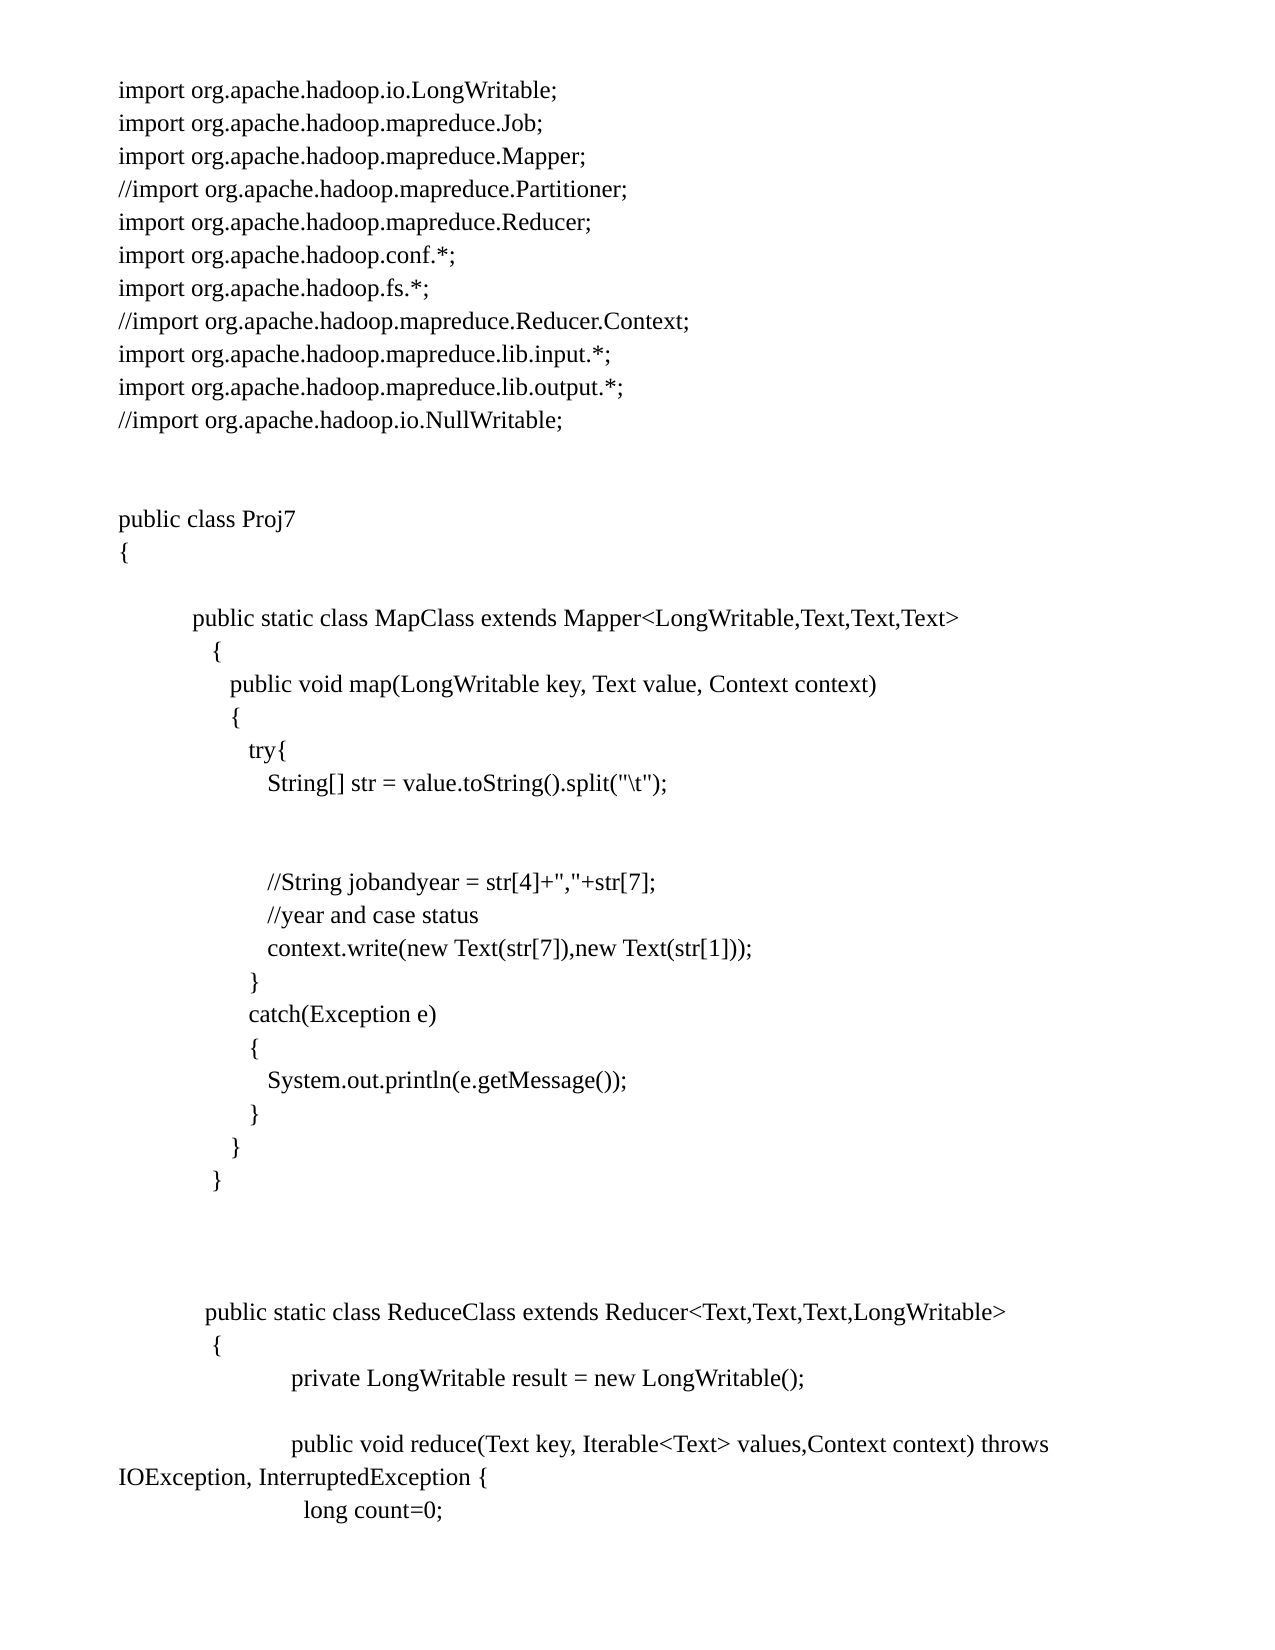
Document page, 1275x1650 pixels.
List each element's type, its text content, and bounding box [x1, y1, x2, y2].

text String[] str = value.toString().split("\t"); [118, 768, 1157, 797]
text import org.apache.hadoop.mapreduce.Mapper; [118, 141, 1157, 170]
text public static class MapClass extends Mapper<LongWritable,Text,Text,Text> [118, 603, 1157, 632]
text import org.apache.hadoop.conf.*; [118, 240, 1157, 269]
text { [118, 636, 1157, 665]
text } [118, 1165, 1157, 1193]
text //import org.apache.hadoop.mapreduce.Partitioner; [118, 174, 1157, 203]
text { [118, 537, 1157, 566]
text import org.apache.hadoop.mapreduce.Reducer; [118, 207, 1157, 236]
text //import org.apache.hadoop.mapreduce.Reducer.Context; [118, 306, 1157, 335]
text { [118, 702, 1157, 731]
text import org.apache.hadoop.fs.*; [118, 273, 1157, 302]
text public class Proj7 [118, 504, 1157, 533]
text //year and case status [118, 901, 1157, 929]
text import org.apache.hadoop.mapreduce.Job; [118, 108, 1157, 137]
text public void map(LongWritable key, Text value, Context context) [118, 669, 1157, 698]
text } [118, 967, 1157, 995]
text try{ [118, 735, 1157, 764]
text private LongWritable result = new LongWritable(); [118, 1363, 1157, 1392]
text System.out.println(e.getMessage()); [118, 1066, 1157, 1094]
text { [118, 1033, 1157, 1061]
text catch(Exception e) [118, 999, 1157, 1028]
text public static class ReduceClass extends Reducer<Text,Text,Text,LongWritable> [118, 1297, 1157, 1326]
text long count=0; [118, 1495, 1157, 1524]
text //import org.apache.hadoop.io.NullWritable; [118, 405, 1157, 434]
text //String jobandyear = str[4]+","+str[7]; [118, 867, 1157, 896]
text import org.apache.hadoop.mapreduce.lib.output.*; [118, 372, 1157, 401]
text { [118, 1330, 1157, 1358]
text } [118, 1099, 1157, 1127]
text import org.apache.hadoop.io.LongWritable; [118, 75, 1157, 104]
text public void reduce(Text key, Iterable<Text> values,Context context) throws IOException, InterruptedException { [118, 1429, 1157, 1491]
text import org.apache.hadoop.mapreduce.lib.input.*; [118, 339, 1157, 368]
text context.write(new Text(str[7]),new Text(str[1])); [118, 933, 1157, 962]
text } [118, 1132, 1157, 1160]
